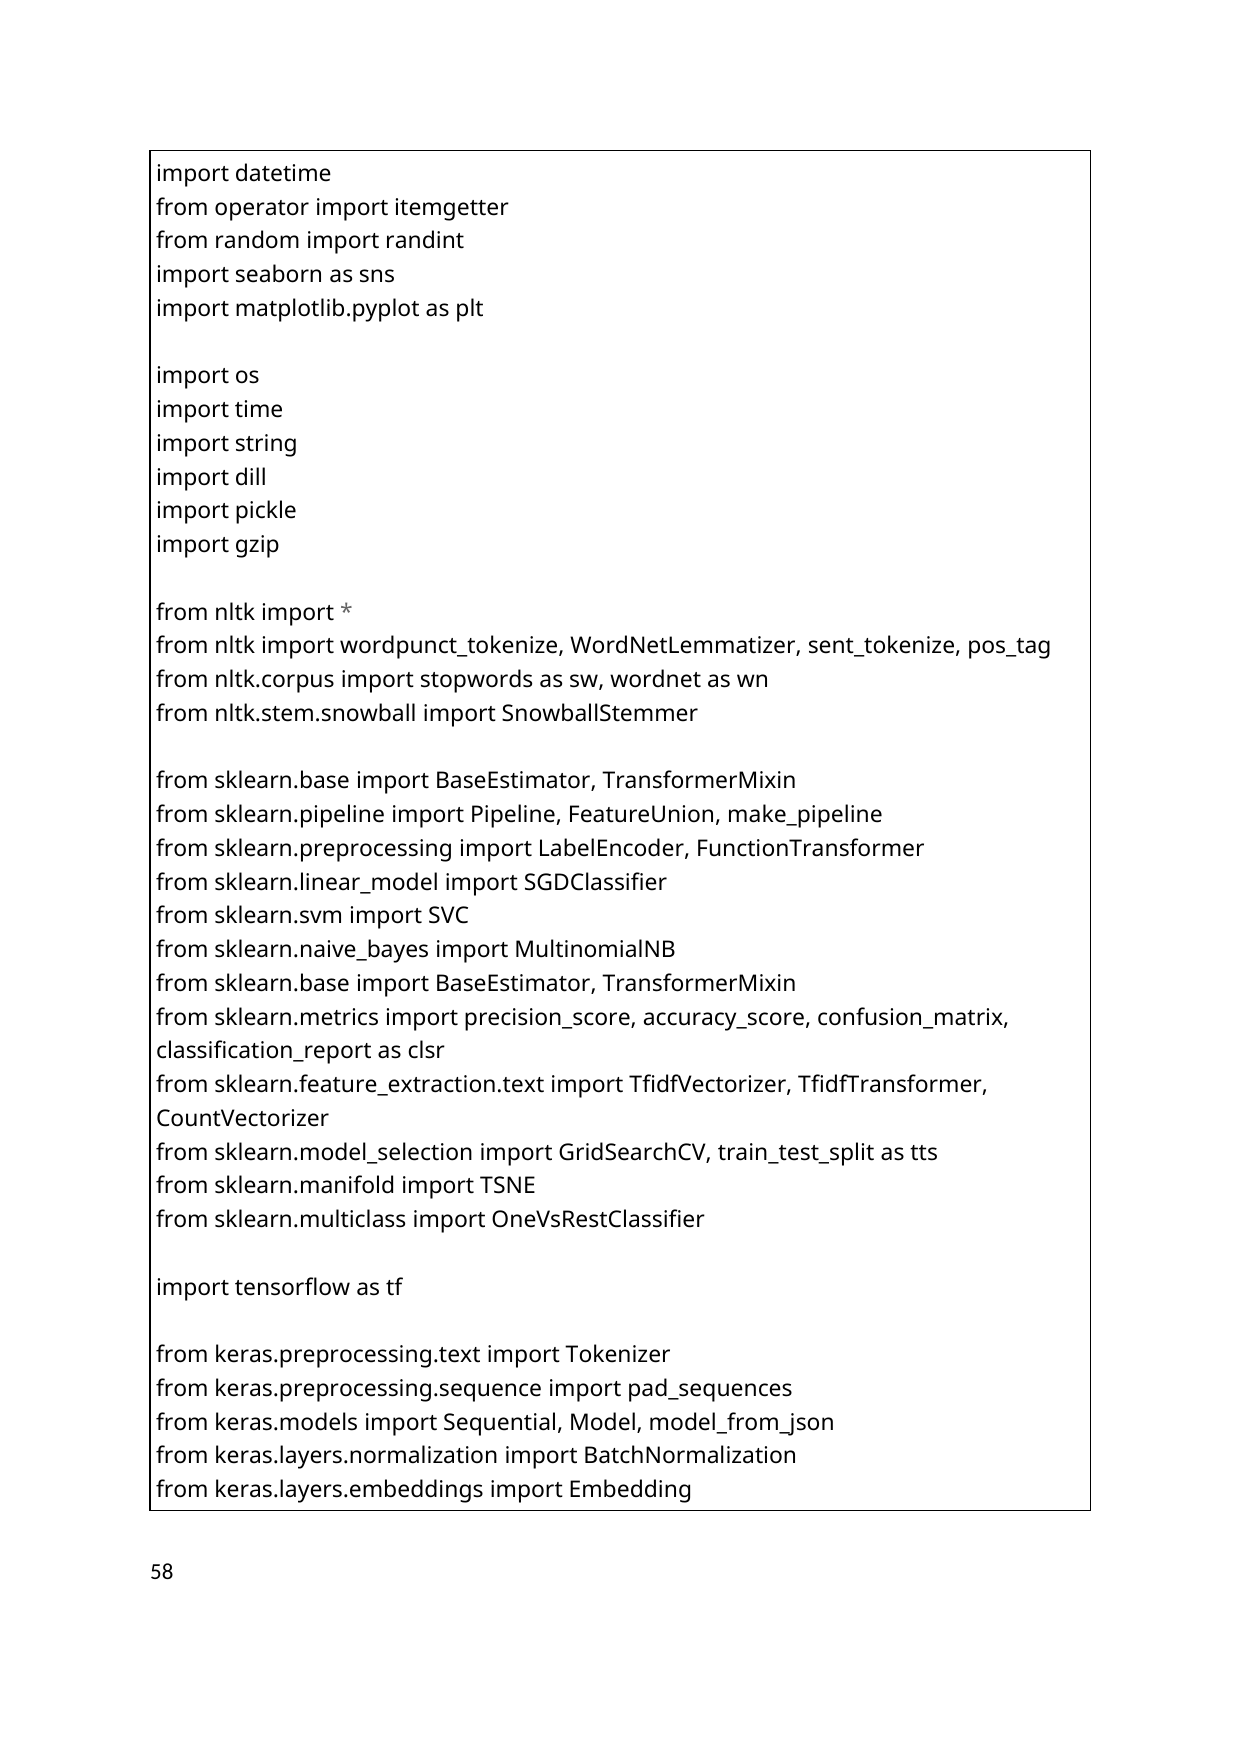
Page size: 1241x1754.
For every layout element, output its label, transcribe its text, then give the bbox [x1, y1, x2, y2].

table_header import datetime from operator import itemgetter from random import randint import seaborn as sns import matplotlib.pyplot as plt import os import time import string import dill import pickle import gzip from nltk import * from nltk import wordpunct_tokenize, WordNetLemmatizer, sent_tokenize, pos_tag from nltk.corpus import stopwords as sw, wordnet as wn from nltk.stem.snowball import SnowballStemmer from sklearn.base import BaseEstimator, TransformerMixin from sklearn.pipeline import Pipeline, FeatureUnion, make_pipeline from sklearn.preprocessing import LabelEncoder, FunctionTransformer from sklearn.linear_model import SGDClassifier from sklearn.svm import SVC from sklearn.naive_bayes import MultinomialNB from sklearn.base import BaseEstimator, TransformerMixin from sklearn.metrics import precision_score, accuracy_score, confusion_matrix, classification_report as clsr from sklearn.feature_extraction.text import TfidfVectorizer, TfidfTransformer, CountVectorizer from sklearn.model_selection import GridSearchCV, train_test_split as tts from sklearn.manifold import TSNE from sklearn.multiclass import OneVsRestClassifier import tensorflow as tf from keras.preprocessing.text import Tokenizer from keras.preprocessing.sequence import pad_sequences from keras.models import Sequential, Model, model_from_json from keras.layers.normalization import BatchNormalization from keras.layers.embeddings import Embedding [151, 151, 1090, 1510]
